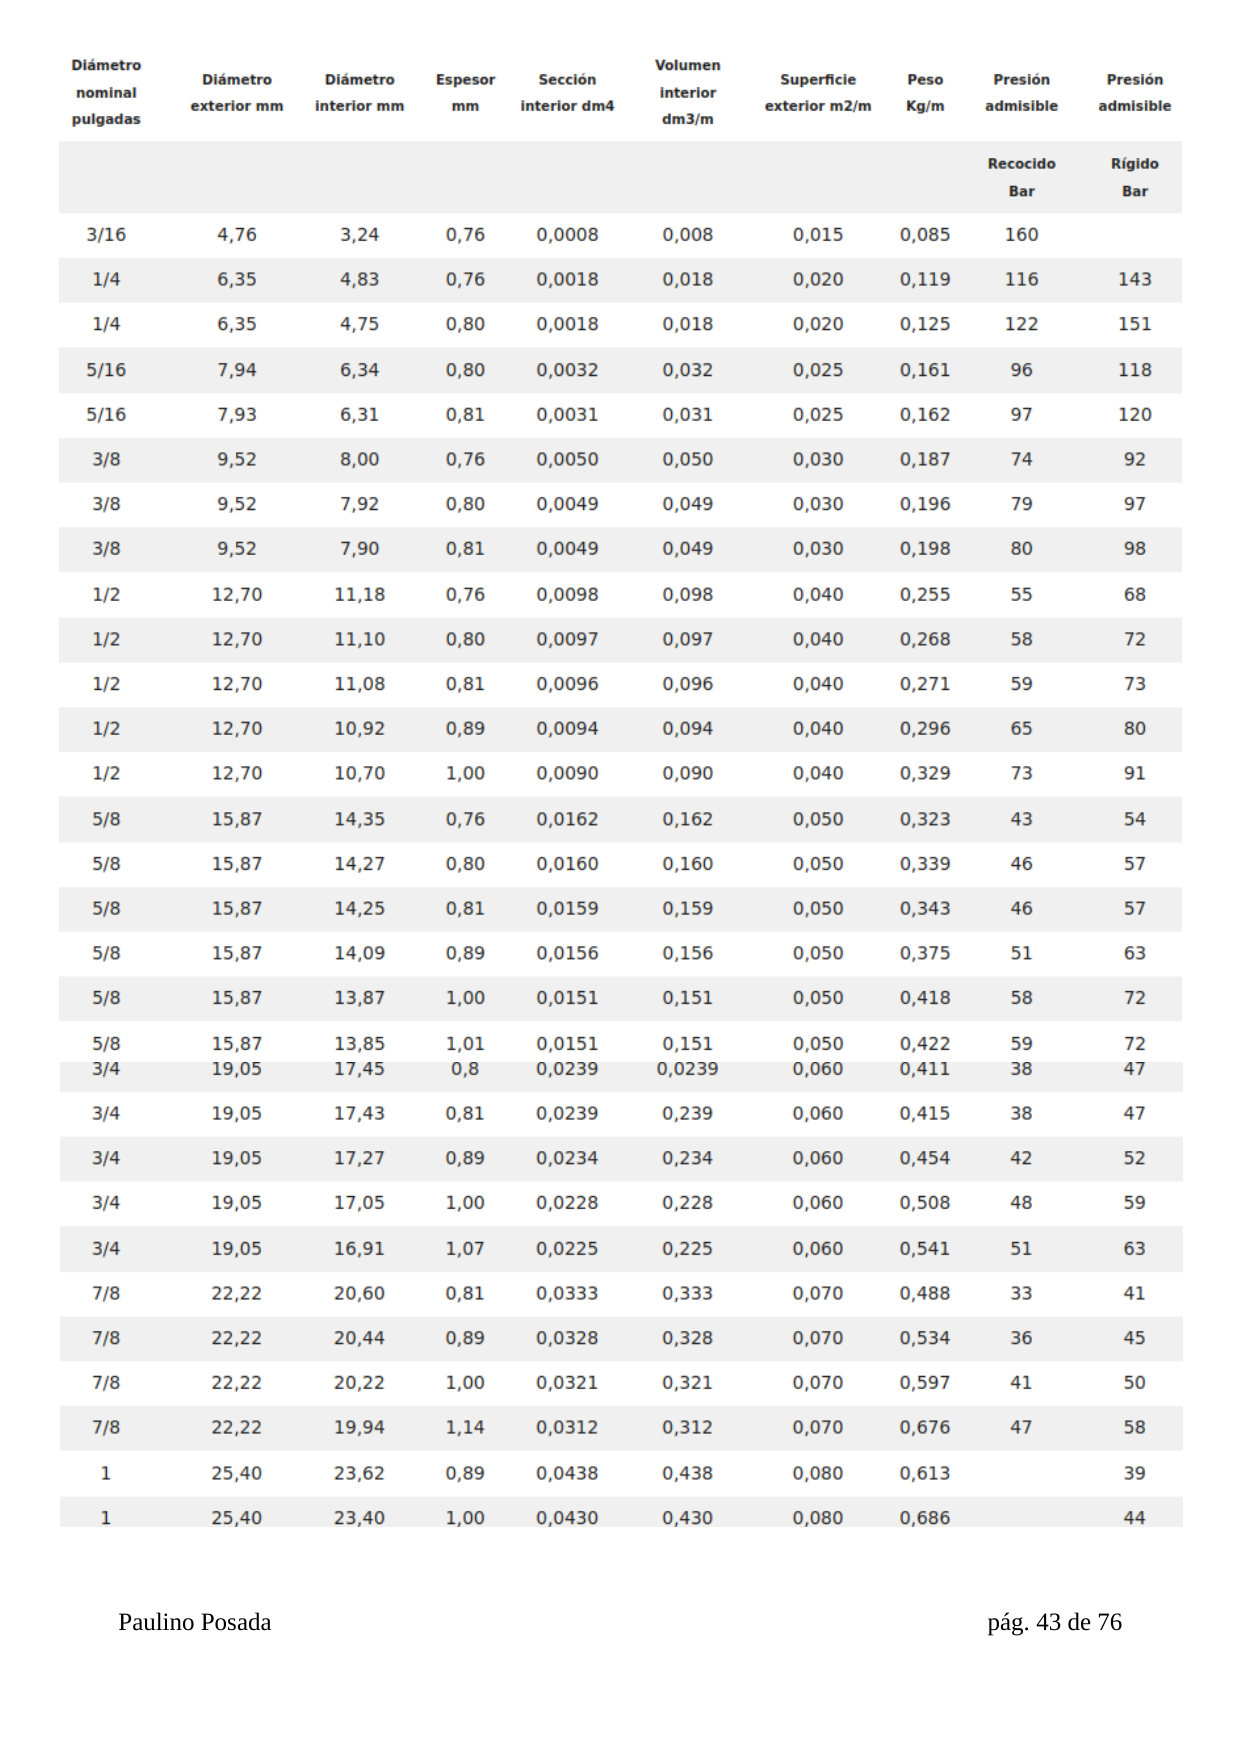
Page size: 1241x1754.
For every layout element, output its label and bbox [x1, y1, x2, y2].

picture [59, 48, 1183, 1527]
